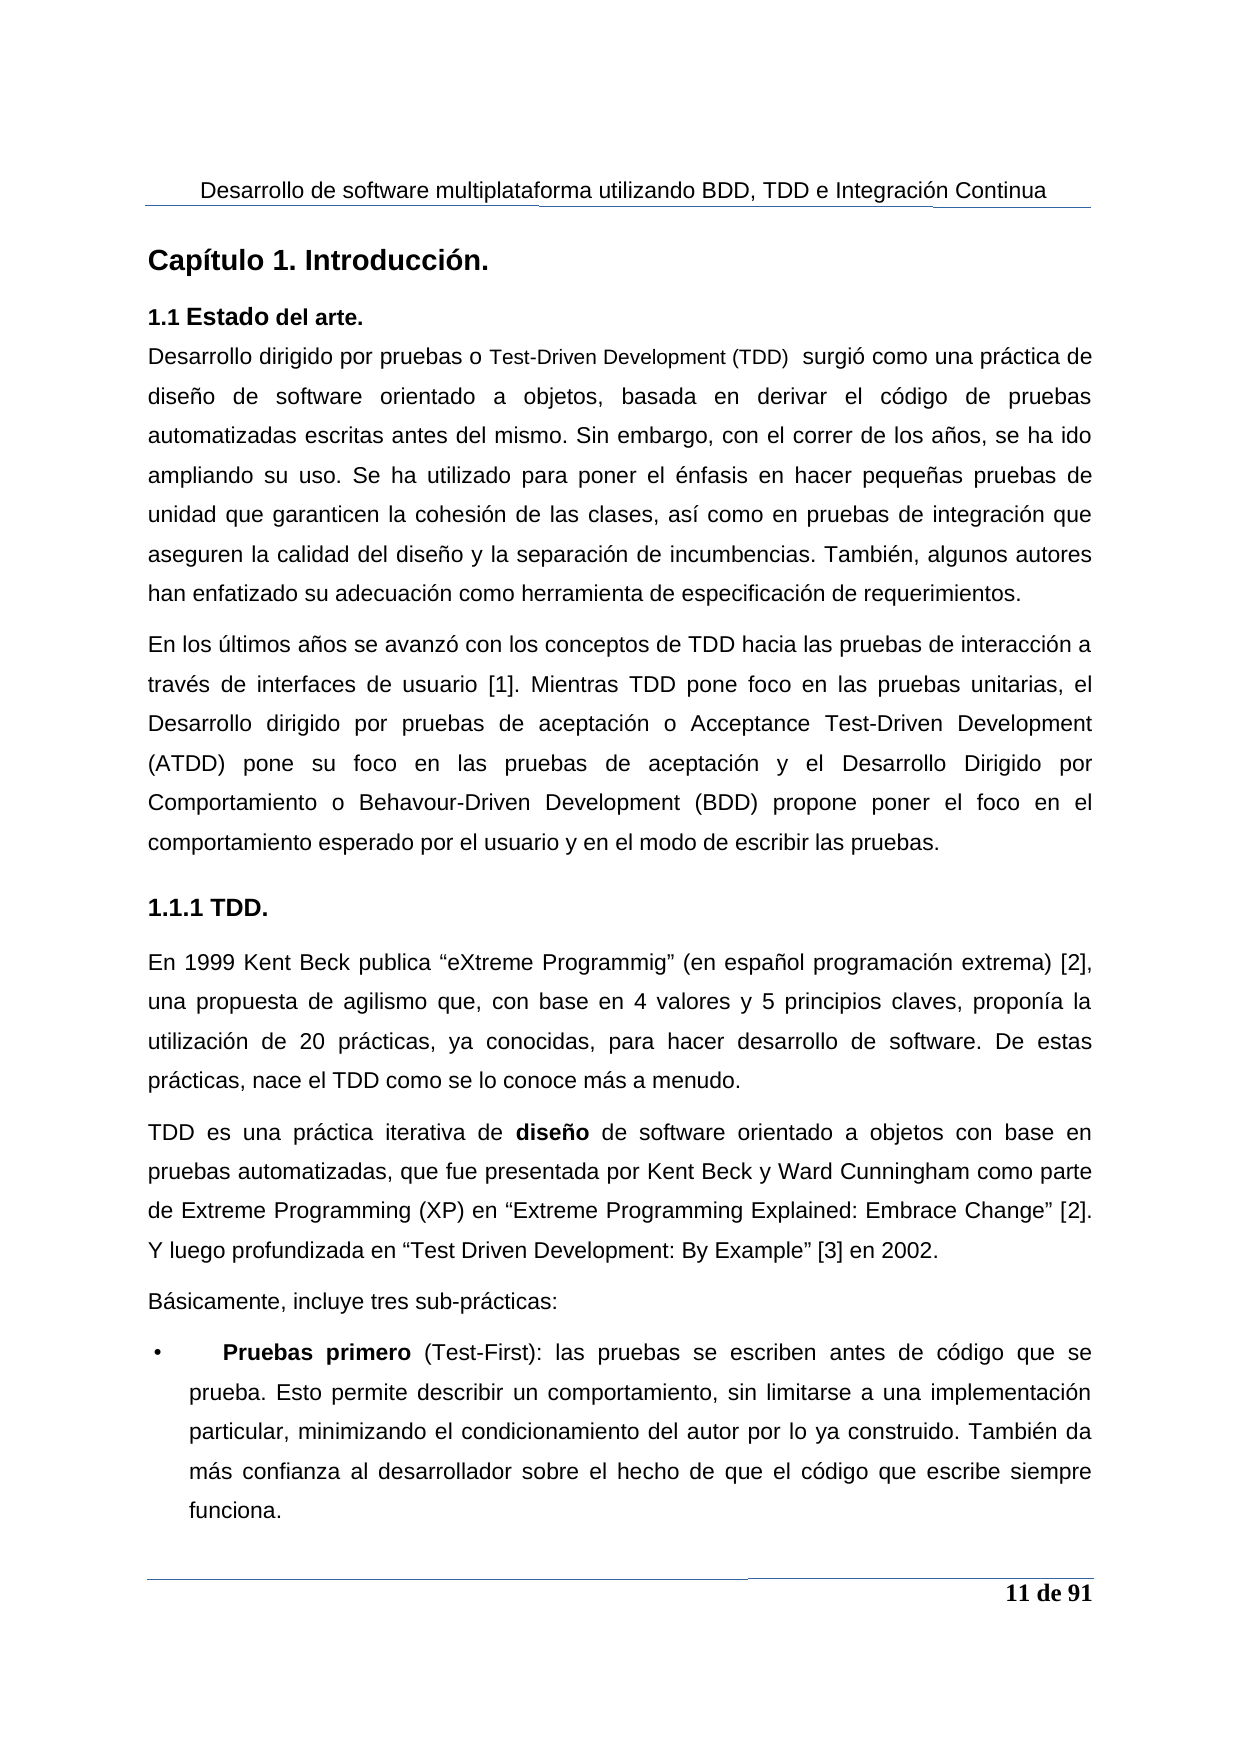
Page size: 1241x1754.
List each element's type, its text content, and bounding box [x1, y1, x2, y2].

subtitle Capítulo 1. Introducción. [148, 243, 1093, 277]
list Pruebas primero (Test-First): las pruebas se escriben antes de código que se prueba. Esto permite describir un comportamiento, sin limitarse a una implementación particular, minimizando el condicionamiento del autor por lo ya construido. También da más confianza al desarrollador sobre el hecho de que el código que escribe siempre funciona. [153, 1339, 1093, 1524]
text En 1999 Kent Beck publica “eXtreme Programmig” (en español programación extrema) [2], una propuesta de agilismo que, con base en 4 valores y 5 principios claves, proponía la utilización de 20 prácticas, ya conocidas, para hacer desarrollo de software. De estas prácticas, nace el TDD como se lo conoce más a menudo. [148, 949, 1093, 1093]
subtitle 1.1.1 TDD. [148, 893, 1093, 922]
text En los últimos años se avanzó con los conceptos de TDD hacia las pruebas de interacción a través de interfaces de usuario [1]. Mientras TDD pone foco en las pruebas unitarias, el Desarrollo dirigido por pruebas de aceptación o Acceptance Test-Driven Development (ATDD) pone su foco en las pruebas de aceptación y el Desarrollo Dirigido por Comportamiento o Behavour-Driven Development (BDD) propone poner el foco en el comportamiento esperado por el usuario y en el modo de escribir las pruebas. [148, 631, 1093, 855]
text Básicamente, incluye tres sub-prácticas: [148, 1288, 1093, 1314]
subtitle 1.1 Estado del arte. [148, 302, 1093, 331]
text Desarrollo dirigido por pruebas o Test-Driven Development (TDD) surgió como una práctica de diseño de software orientado a objetos, basada en derivar el código de pruebas automatizadas escritas antes del mismo. Sin embargo, con el correr de los años, se ha ido ampliando su uso. Se ha utilizado para poner el énfasis en hacer pequeñas pruebas de unidad que garanticen la cohesión de las clases, así como en pruebas de integración que aseguren la calidad del diseño y la separación de incumbencias. También, algunos autores han enfatizado su adecuación como herramienta de especificación de requerimientos. [148, 343, 1093, 606]
text TDD es una práctica iterativa de diseño de software orientado a objetos con base en pruebas automatizadas, que fue presentada por Kent Beck y Ward Cunningham como parte de Extreme Programming (XP) en “Extreme Programming Explained: Embrace Change” [2]. Y luego profundizada en “Test Driven Development: By Example” [3] en 2002. [148, 1118, 1093, 1263]
